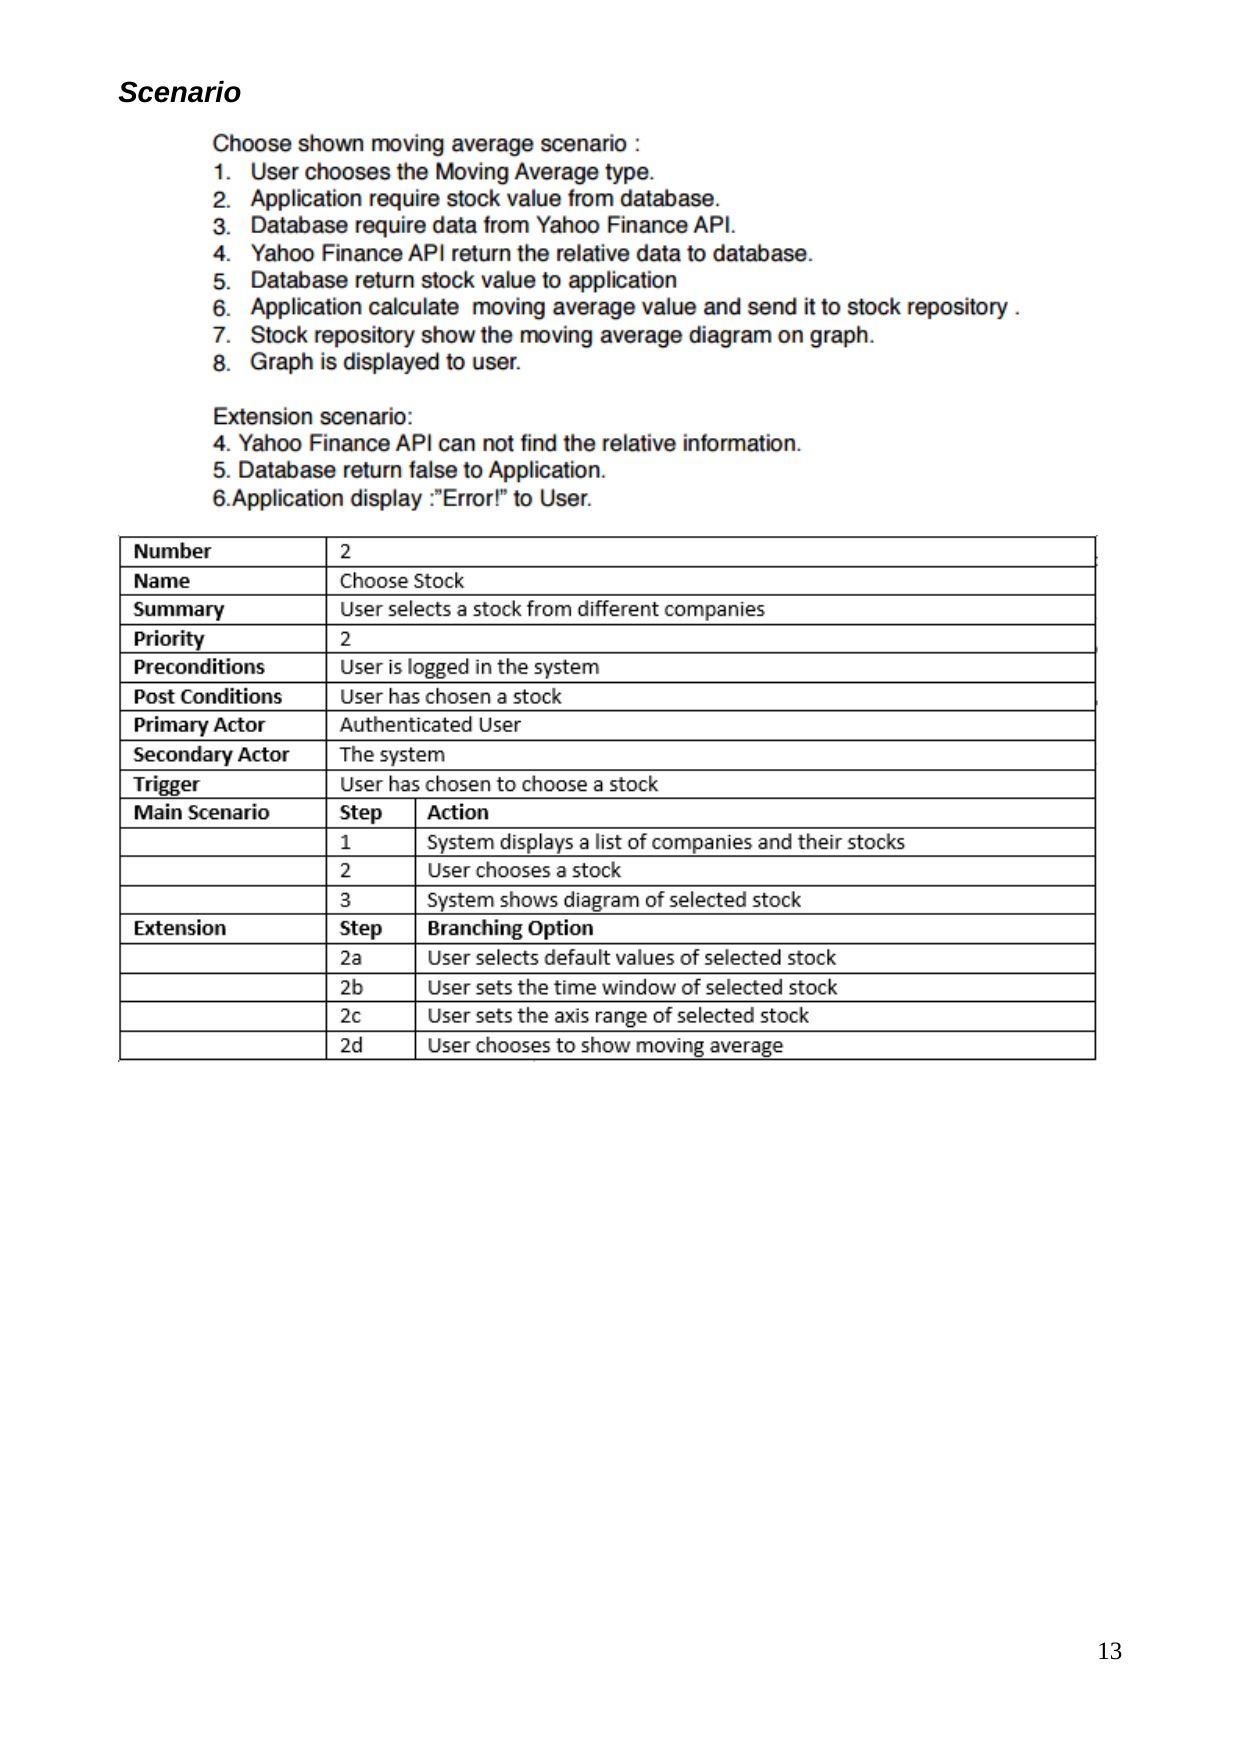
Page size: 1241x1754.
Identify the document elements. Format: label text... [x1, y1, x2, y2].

subtitle Scenario [118, 75, 1122, 108]
picture [118, 121, 1098, 1062]
